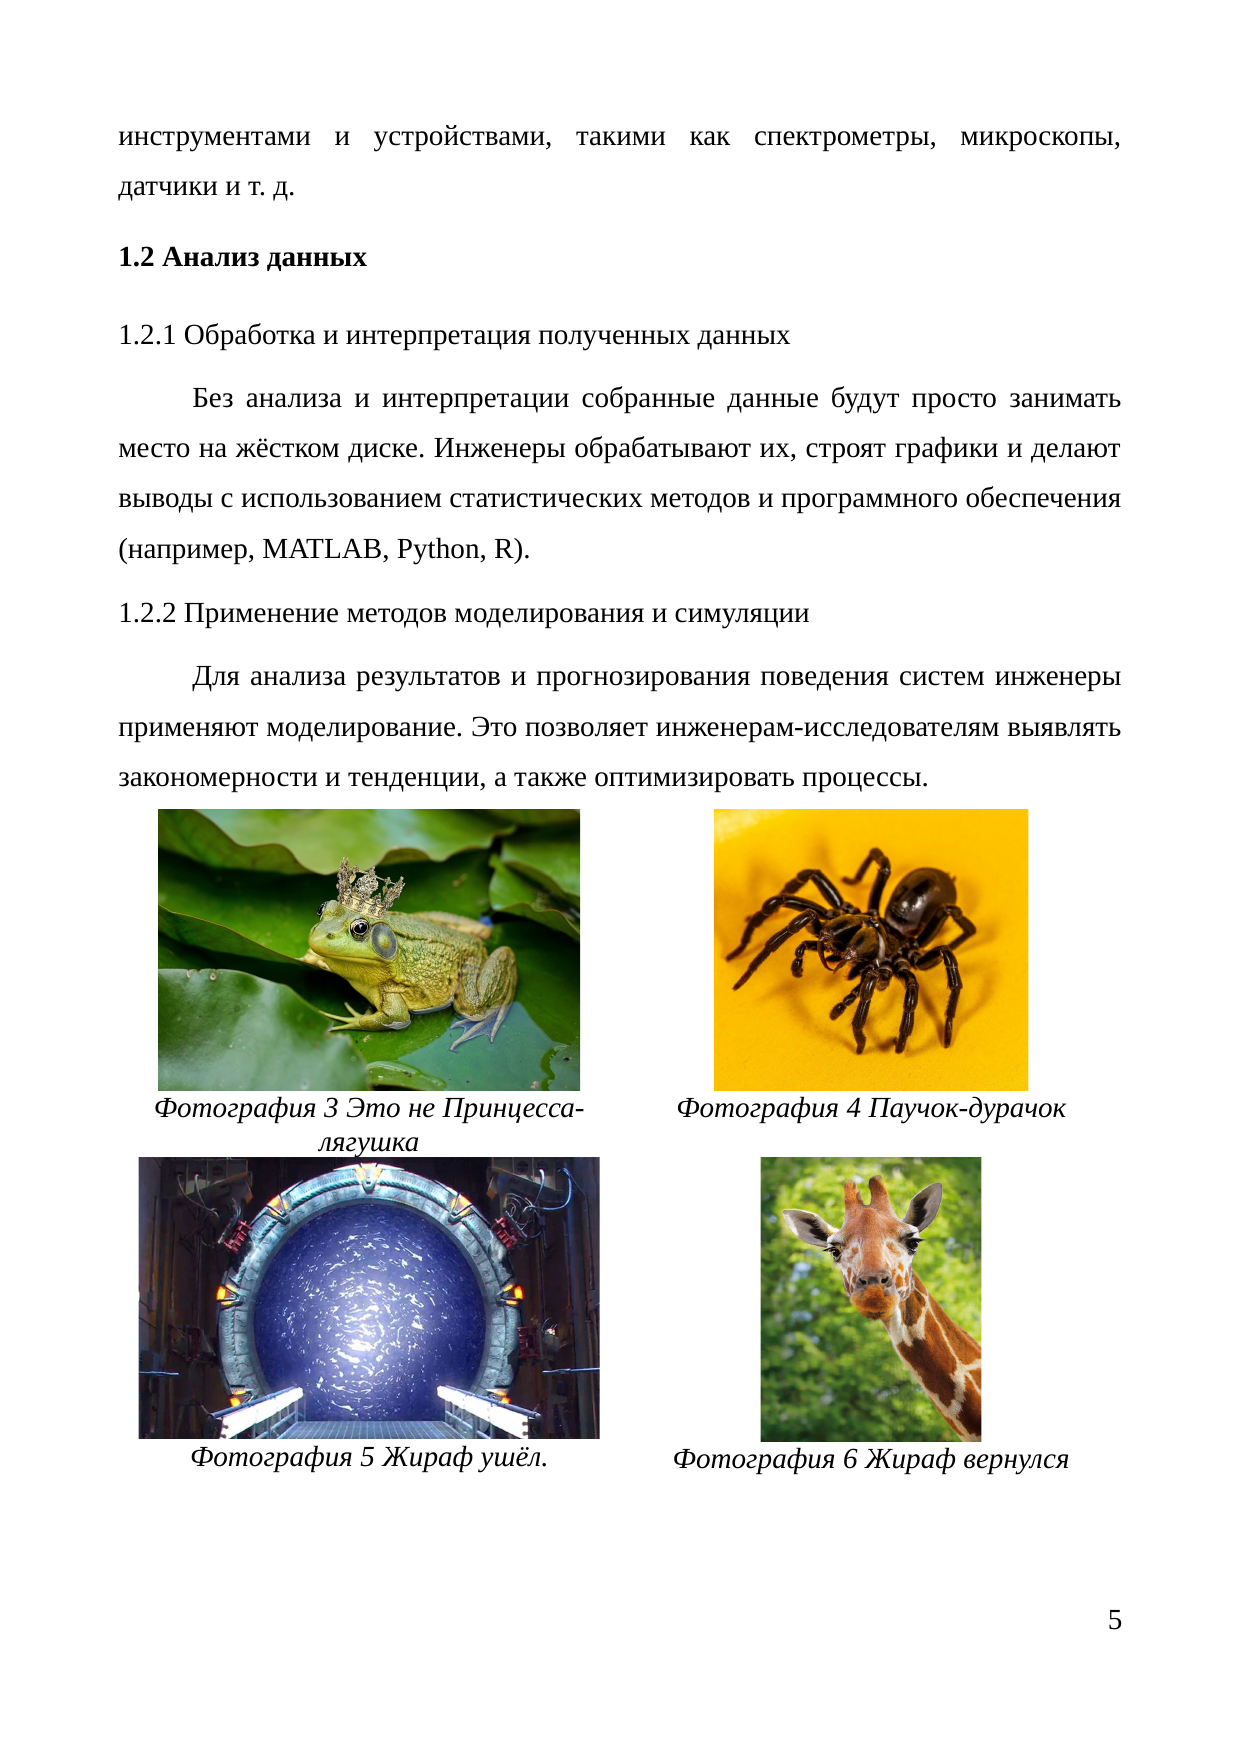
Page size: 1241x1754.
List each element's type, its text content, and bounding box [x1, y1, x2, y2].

picture [713, 809, 1029, 1091]
text инструментами и устройствами, такими как спектрометры, микроскопы, датчики и т. д. [118, 118, 1122, 202]
text Без анализа и интерпретации собранные данные будут просто занимать место на жёстком диске. Инженеры обрабатывают их, строят графики и делают выводы с использованием статистических методов и программного обеспечения (например, MATLAB, Python, R). [118, 380, 1122, 564]
table_cell Фотография 6 Жираф вернулся [620, 1158, 1122, 1475]
subtitle Обработка и интерпретация полученных данных [118, 317, 1122, 351]
subtitle Применение методов моделирования и симуляции [118, 596, 1122, 629]
table_header Фотография 3 Это не Принцесса-лягушка [118, 809, 620, 1158]
picture [760, 1157, 982, 1442]
subtitle Анализ данных [118, 239, 1122, 273]
table_cell Фотография 5 Жираф ушёл. [118, 1158, 620, 1475]
table_header Фотография 4 Паучок-дурачок [620, 809, 1122, 1158]
text Для анализа результатов и прогнозирования поведения систем инженеры применяют моделирование. Это позволяет инженерам-исследователям выявлять закономерности и тенденции, а также оптимизировать процессы. [118, 658, 1122, 793]
picture [138, 1157, 600, 1439]
picture [158, 809, 580, 1091]
